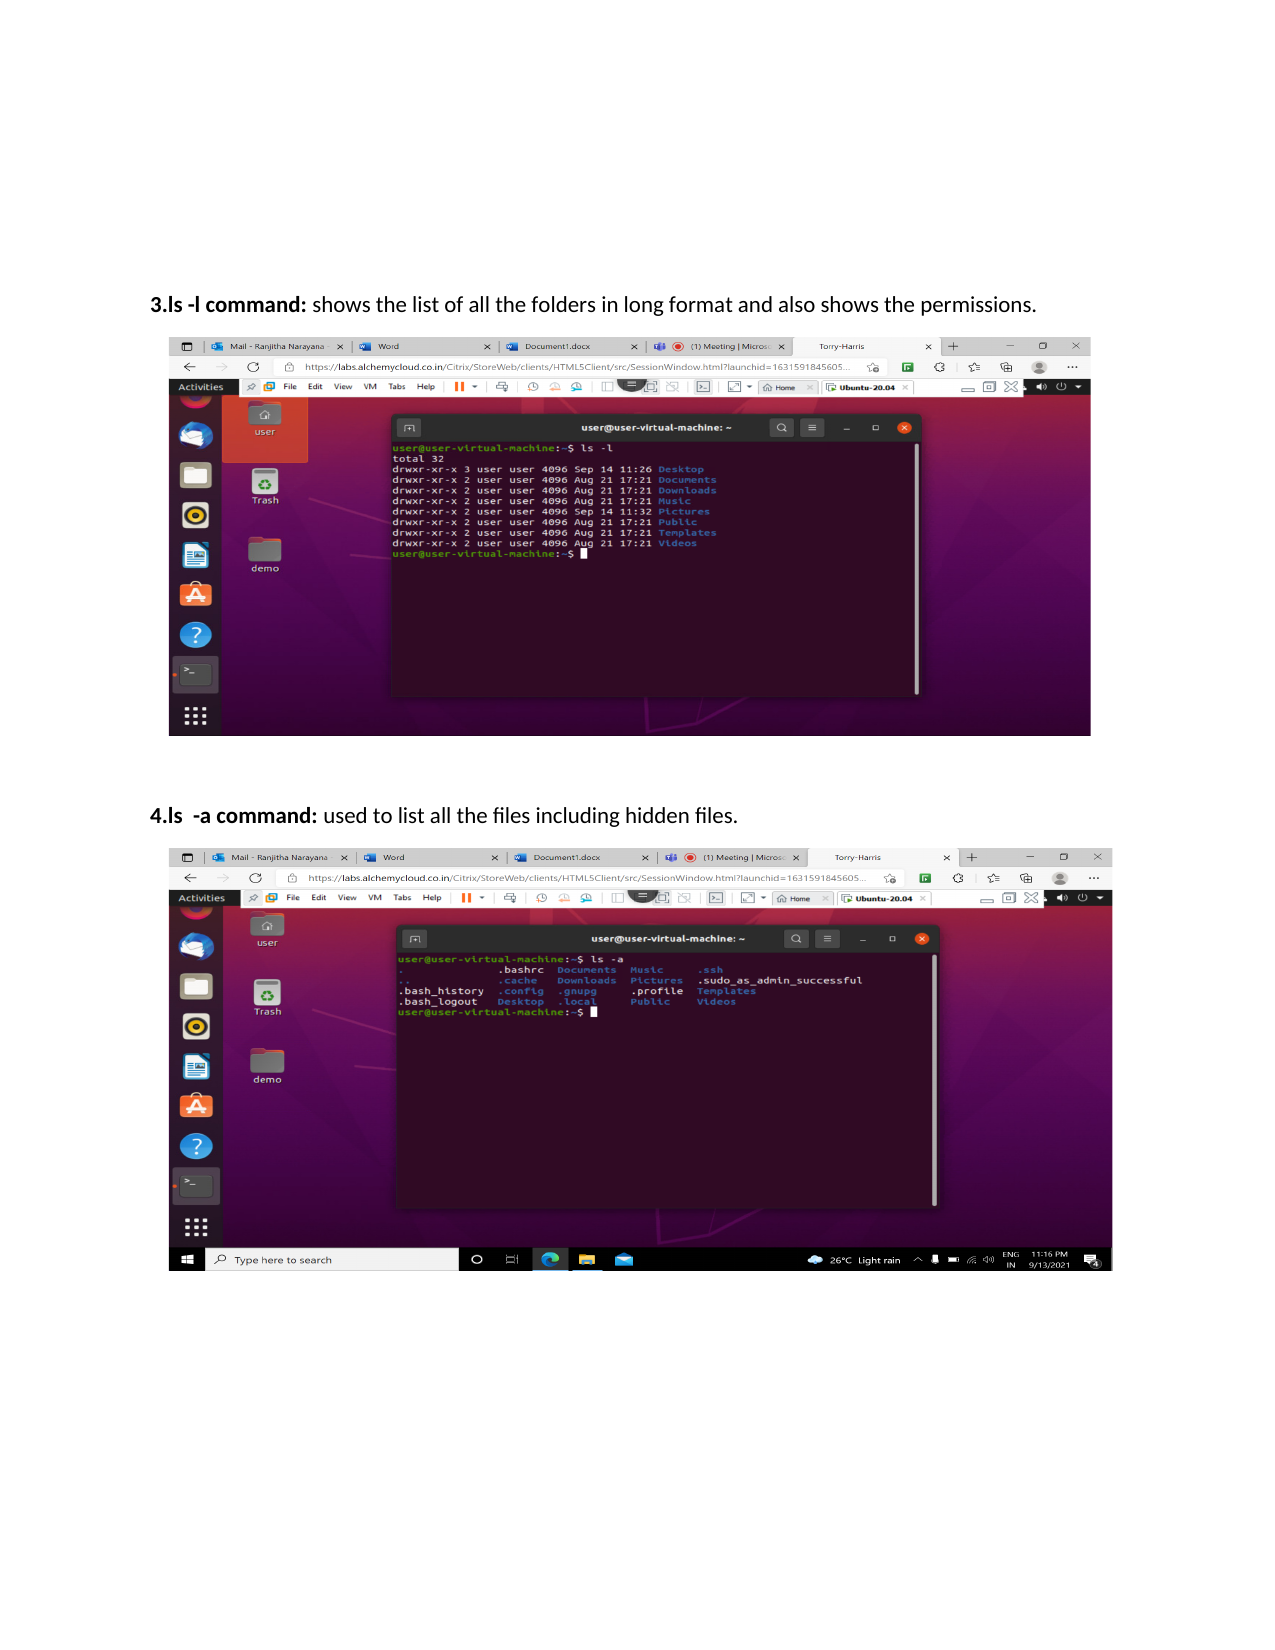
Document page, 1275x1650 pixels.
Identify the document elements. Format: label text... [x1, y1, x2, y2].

picture [168, 337, 1091, 736]
picture [168, 848, 1113, 1271]
text 4.ls -a command: used to list all the files including hidden files. [150, 802, 1125, 830]
text 3.ls -l command: shows the list of all the folders in long format and also shows the permissions. [150, 291, 1125, 319]
